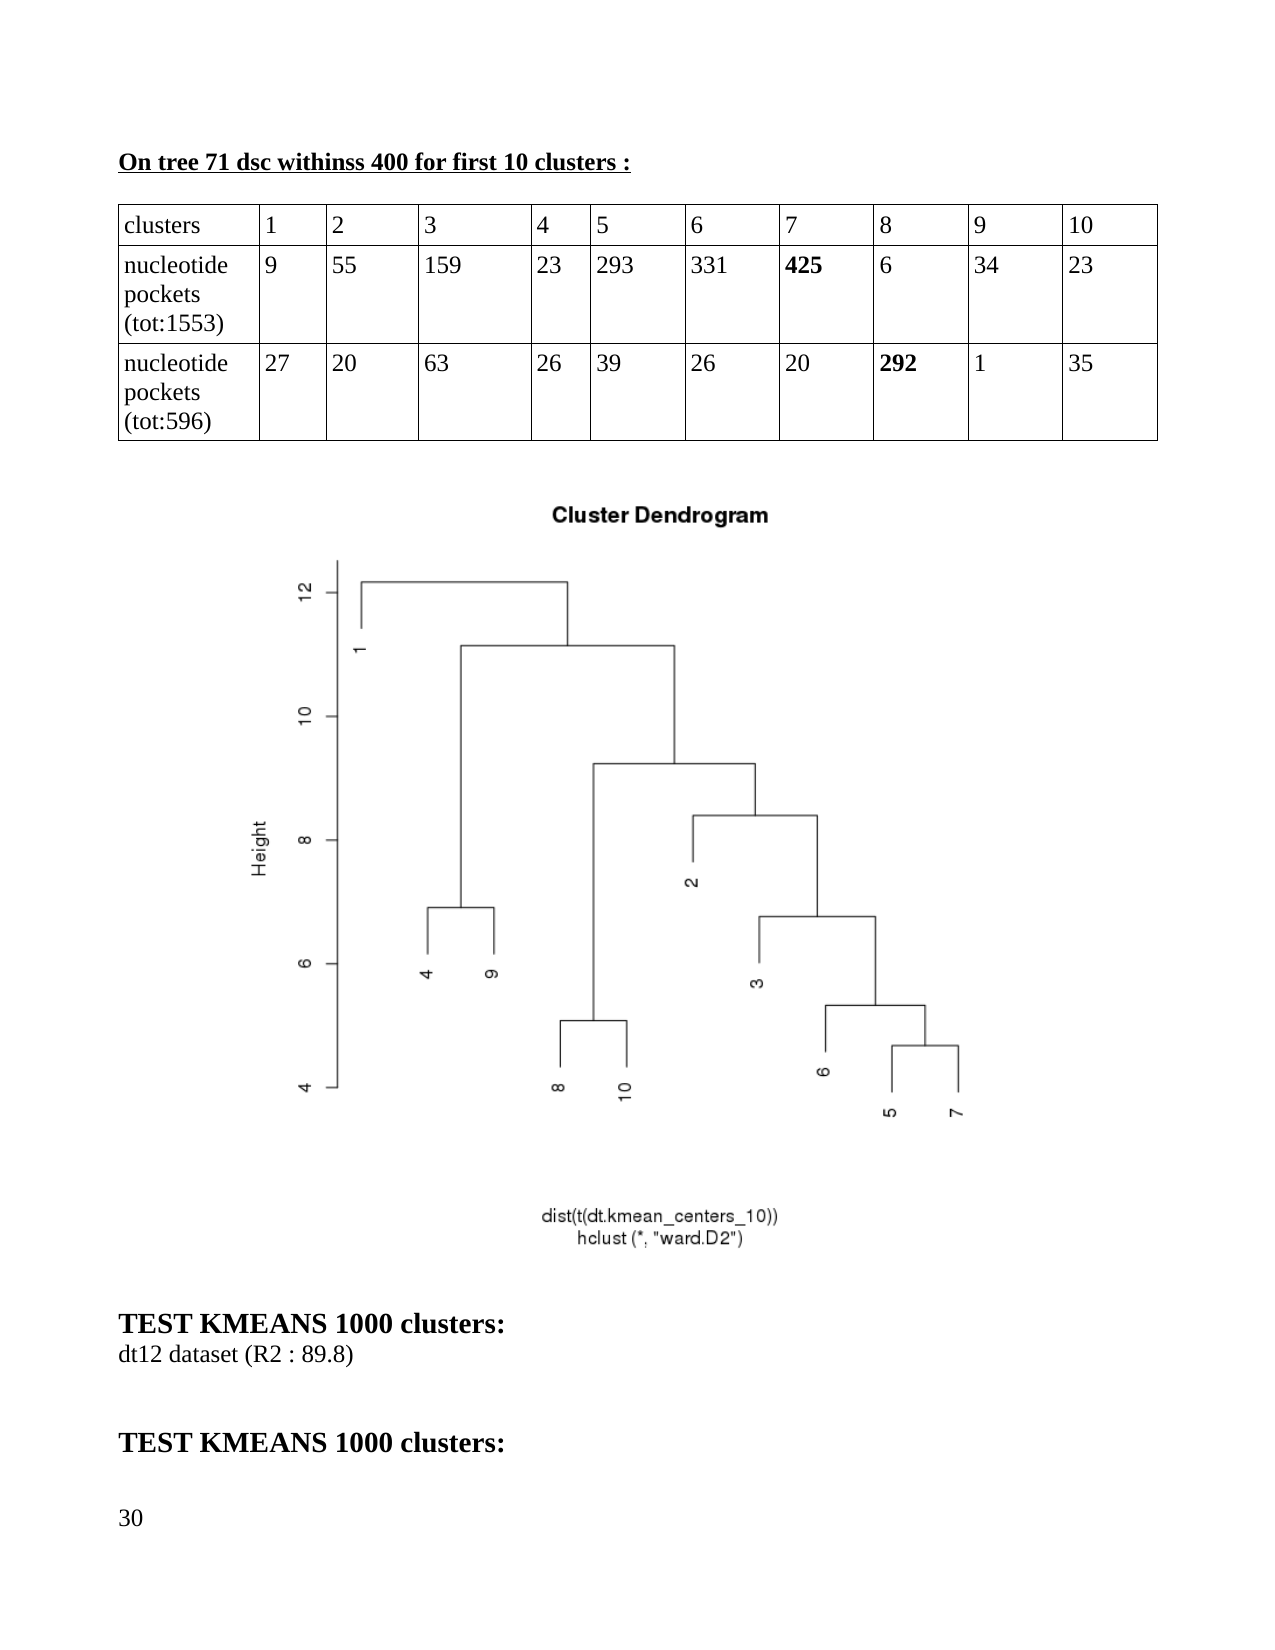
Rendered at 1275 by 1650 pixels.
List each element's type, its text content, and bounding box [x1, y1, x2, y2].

text dt12 dataset (R2 : 89.8) [118, 1339, 1157, 1368]
table_cell 20 [327, 344, 418, 440]
table_cell 6 [874, 246, 968, 342]
table_header 4 [532, 205, 590, 245]
table_cell 39 [591, 344, 685, 440]
table_header 6 [686, 205, 779, 245]
table_cell nucleotide pockets (tot:596) [119, 344, 259, 440]
table_cell 26 [532, 344, 590, 440]
table_cell nucleotide pockets (tot:1553) [119, 246, 259, 342]
table_header clusters [119, 205, 259, 245]
table_cell 34 [969, 246, 1062, 342]
table_header 1 [260, 205, 326, 245]
text On tree 71 dsc withinss 400 for first 10 clusters : [118, 147, 1157, 176]
table_cell 1 [969, 344, 1062, 440]
table_cell 425 [780, 246, 873, 342]
table_header 9 [969, 205, 1062, 245]
table_cell 331 [686, 246, 779, 342]
table_cell 27 [260, 344, 326, 440]
table_header 10 [1063, 205, 1157, 245]
table_cell 35 [1063, 344, 1157, 440]
picture [248, 469, 1027, 1249]
table_cell 63 [419, 344, 531, 440]
table_cell 20 [780, 344, 873, 440]
table_cell 26 [686, 344, 779, 440]
table_cell 55 [327, 246, 418, 342]
table_header 8 [874, 205, 968, 245]
table_cell 159 [419, 246, 531, 342]
text TEST KMEANS 1000 clusters: [118, 1426, 1157, 1459]
table_header 2 [327, 205, 418, 245]
table_cell 293 [591, 246, 685, 342]
table_cell 23 [1063, 246, 1157, 342]
text TEST KMEANS 1000 clusters: [118, 1306, 1157, 1339]
table_cell 292 [874, 344, 968, 440]
table_cell 9 [260, 246, 326, 342]
table_header 7 [780, 205, 873, 245]
table_cell 23 [532, 246, 590, 342]
table_header 3 [419, 205, 531, 245]
table_header 5 [591, 205, 685, 245]
